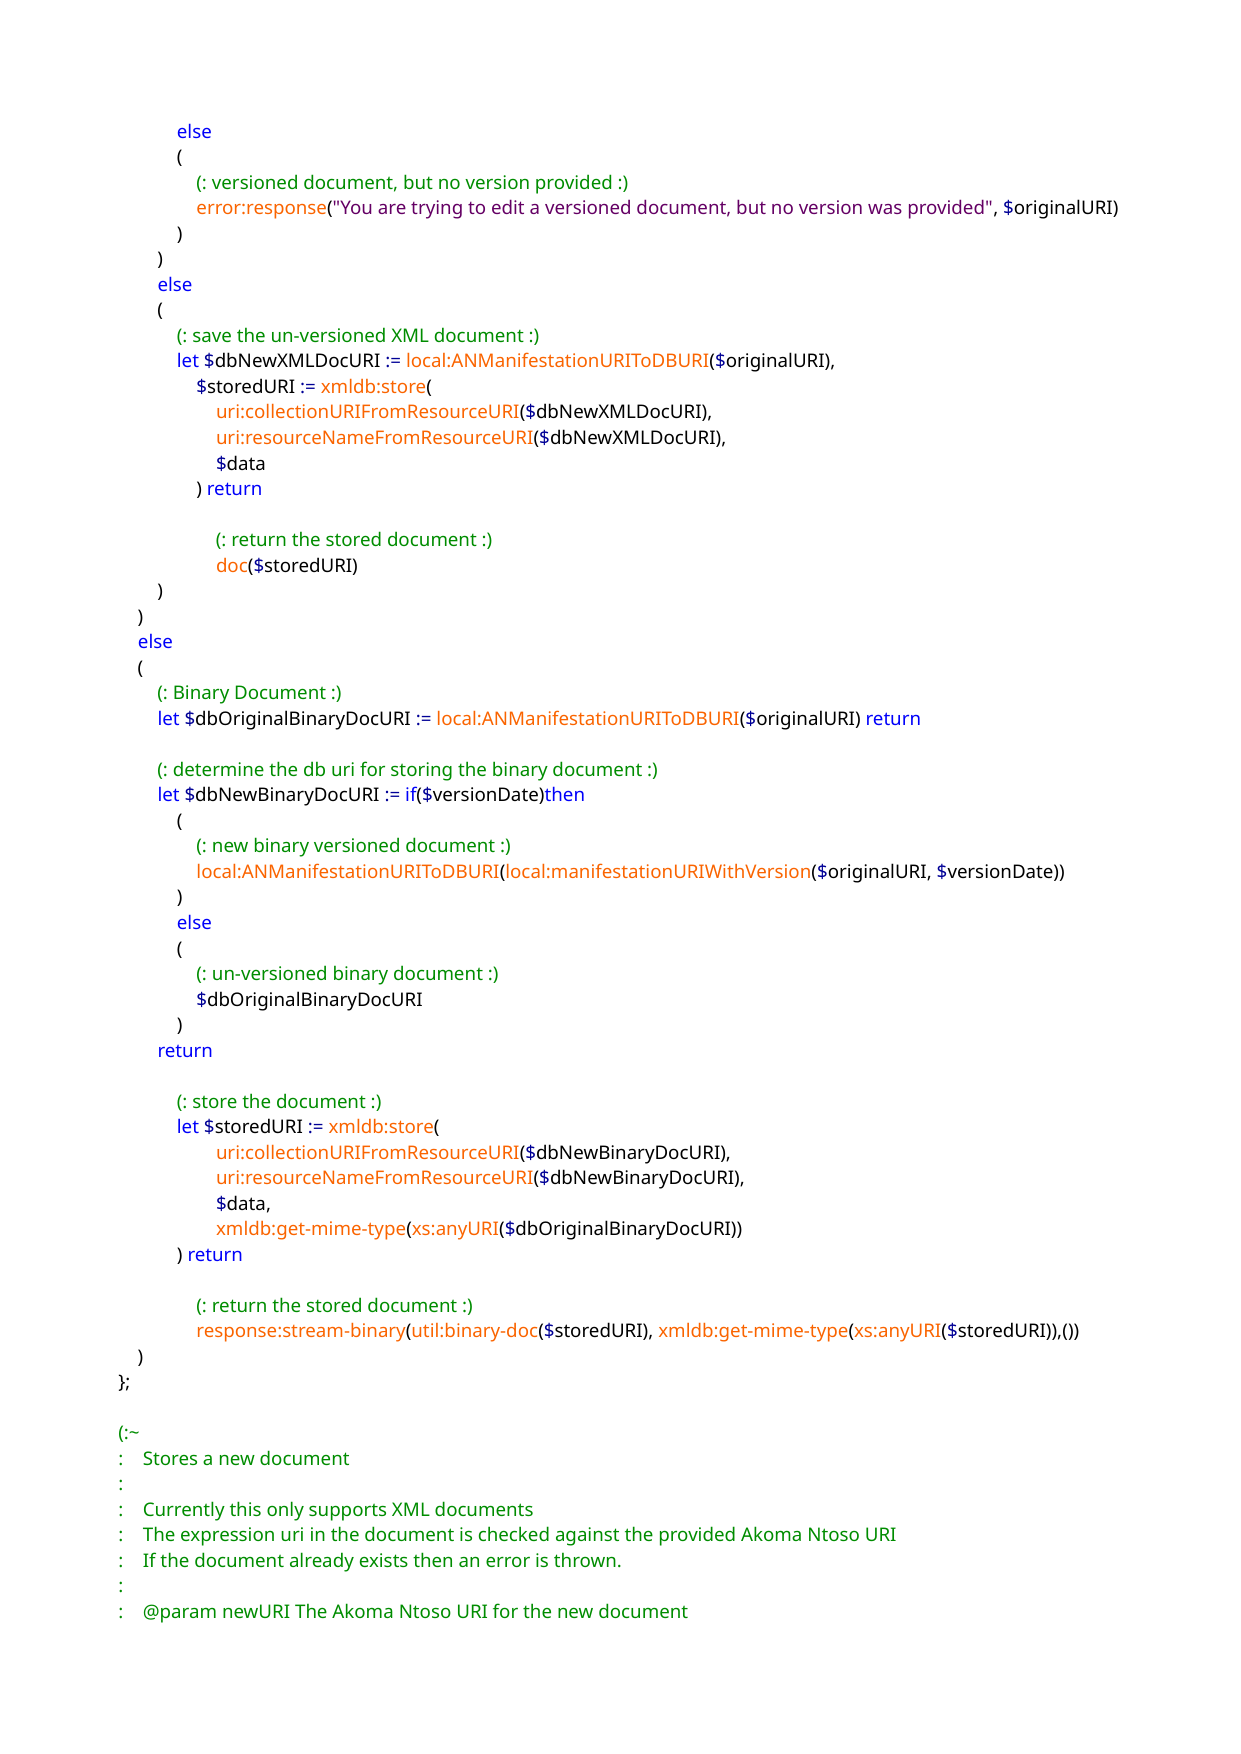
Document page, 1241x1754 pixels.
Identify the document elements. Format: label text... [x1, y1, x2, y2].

text (: save the un-versioned XML document :) [118, 322, 1122, 348]
text uri:collectionURIFromResourceURI($dbNewBinaryDocURI), [118, 1139, 1122, 1164]
text else [118, 628, 1122, 654]
text ) return [118, 475, 1122, 501]
text : [118, 1573, 1122, 1598]
text (: un-versioned binary document :) [118, 960, 1122, 986]
text local:ANManifestationURIToDBURI(local:manifestationURIWithVersion($originalURI, $versionDate)) [118, 858, 1122, 884]
text ) [118, 1343, 1122, 1369]
text else [118, 271, 1122, 297]
text ) [118, 1011, 1122, 1037]
text (: new binary versioned document :) [118, 833, 1122, 858]
text (: determine the db uri for storing the binary document :) [118, 756, 1122, 782]
text $dbOriginalBinaryDocURI [118, 986, 1122, 1011]
text ( [118, 144, 1122, 169]
text ( [118, 935, 1122, 960]
text ( [118, 654, 1122, 679]
text response:stream-binary(util:binary-doc($storedURI), xmldb:get-mime-type(xs:anyURI($storedURI)),()) [118, 1318, 1122, 1343]
text (: Binary Document :) [118, 679, 1122, 705]
text xmldb:get-mime-type(xs:anyURI($dbOriginalBinaryDocURI)) [118, 1216, 1122, 1241]
text : @param newURI The Akoma Ntoso URI for the new document [118, 1598, 1122, 1624]
text }; [118, 1369, 1122, 1394]
text uri:resourceNameFromResourceURI($dbNewBinaryDocURI), [118, 1164, 1122, 1190]
text : If the document already exists then an error is thrown. [118, 1547, 1122, 1573]
text (:~ [118, 1420, 1122, 1445]
text let $storedURI := xmldb:store( [118, 1113, 1122, 1139]
text : Currently this only supports XML documents [118, 1496, 1122, 1522]
text ) [118, 246, 1122, 271]
text uri:collectionURIFromResourceURI($dbNewXMLDocURI), [118, 399, 1122, 424]
text (: store the document :) [118, 1088, 1122, 1113]
text return [118, 1037, 1122, 1062]
text else [118, 909, 1122, 935]
text ( [118, 807, 1122, 833]
text ) [118, 884, 1122, 909]
text $data, [118, 1190, 1122, 1216]
text (: versioned document, but no version provided :) [118, 169, 1122, 195]
text let $dbNewBinaryDocURI := if($versionDate)then [118, 782, 1122, 807]
text ) return [118, 1241, 1122, 1267]
text $data [118, 450, 1122, 475]
text error:response("You are trying to edit a versioned document, but no version was provided", $originalURI) [118, 195, 1122, 220]
text uri:resourceNameFromResourceURI($dbNewXMLDocURI), [118, 424, 1122, 450]
text ) [118, 603, 1122, 628]
text $storedURI := xmldb:store( [118, 373, 1122, 399]
text : Stores a new document [118, 1445, 1122, 1471]
text ) [118, 220, 1122, 246]
text : The expression uri in the document is checked against the provided Akoma Ntoso URI [118, 1522, 1122, 1547]
text doc($storedURI) [118, 552, 1122, 577]
text : [118, 1471, 1122, 1496]
text let $dbOriginalBinaryDocURI := local:ANManifestationURIToDBURI($originalURI) return [118, 705, 1122, 731]
text ( [118, 297, 1122, 322]
text ) [118, 577, 1122, 603]
text (: return the stored document :) [118, 526, 1122, 552]
text else [118, 118, 1122, 144]
text (: return the stored document :) [118, 1292, 1122, 1318]
text let $dbNewXMLDocURI := local:ANManifestationURIToDBURI($originalURI), [118, 348, 1122, 373]
